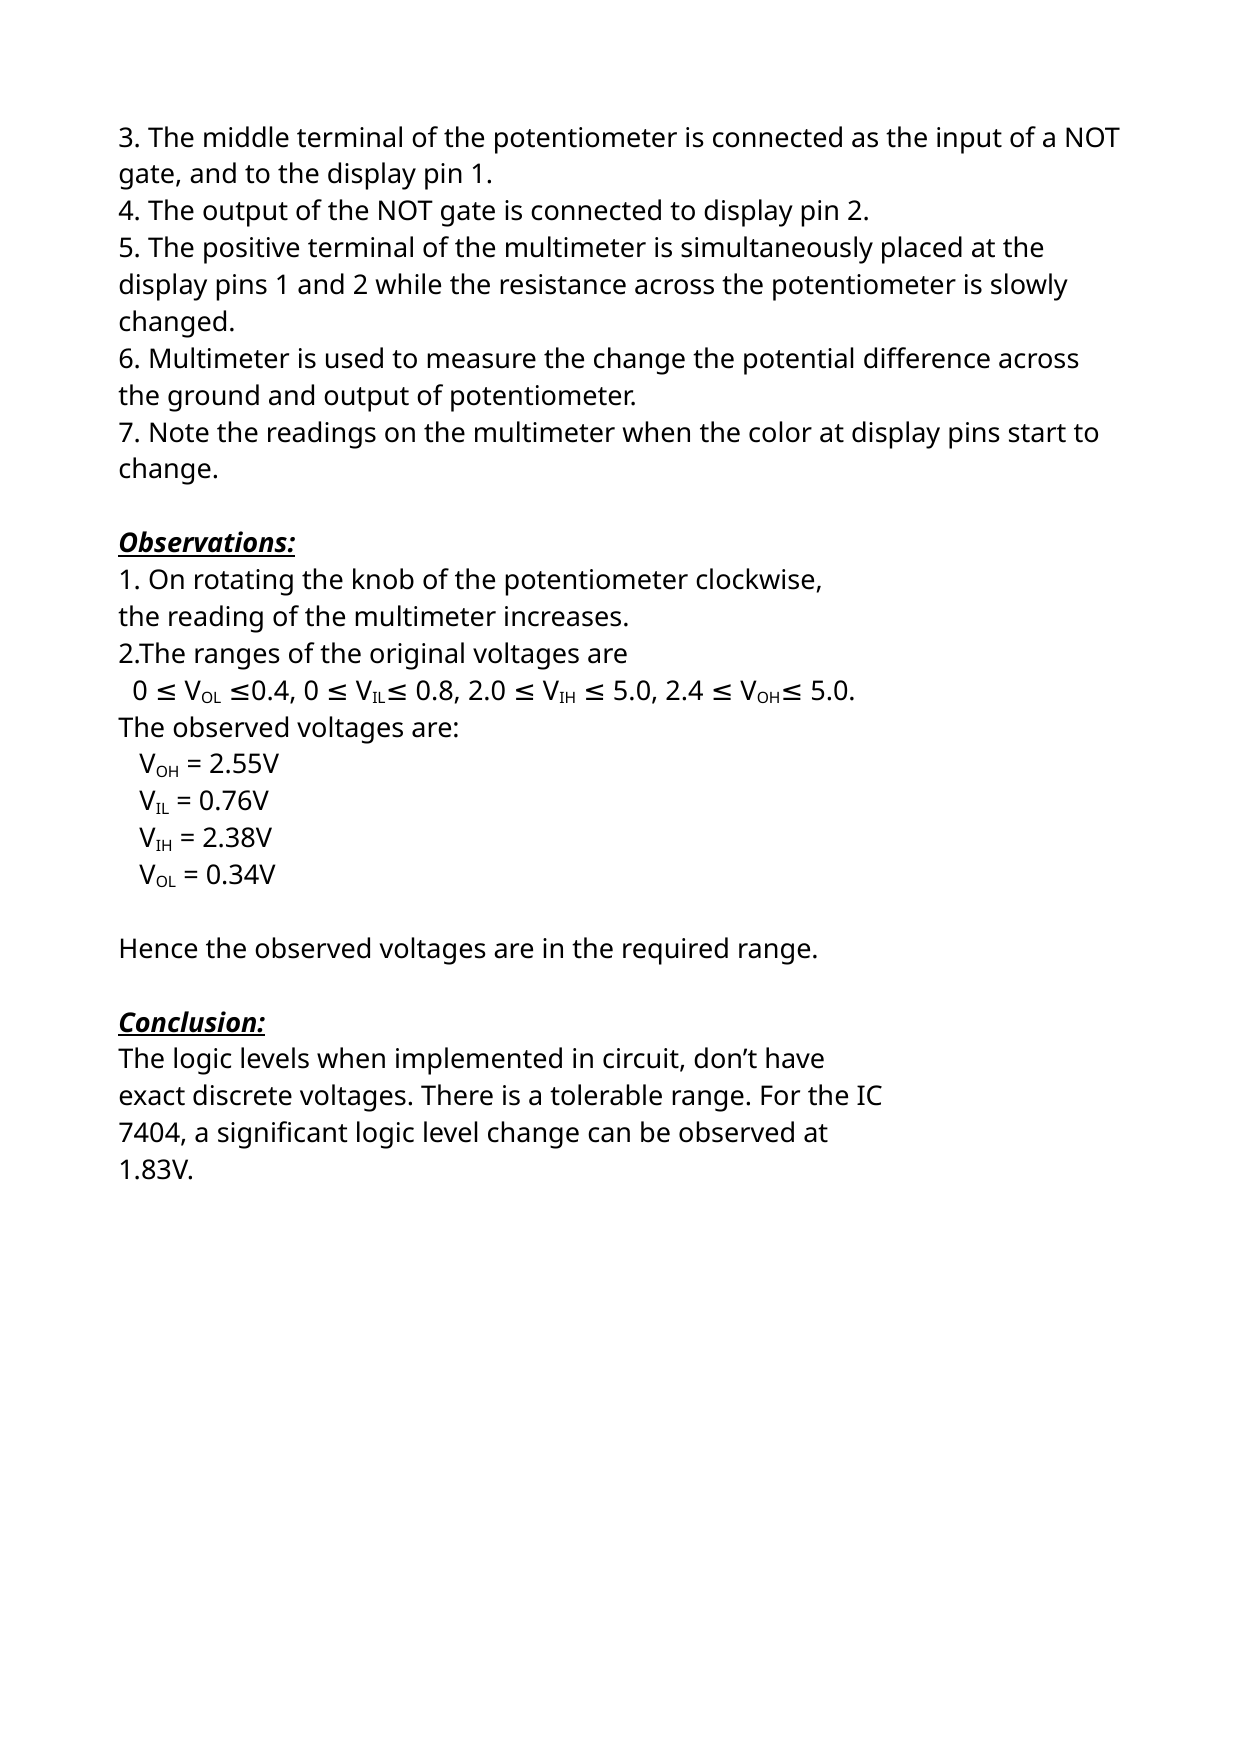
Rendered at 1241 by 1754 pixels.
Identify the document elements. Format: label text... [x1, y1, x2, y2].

text Conclusion: [118, 1003, 1122, 1040]
text 6. Multimeter is used to measure the change the potential difference across the ground and output of potentiometer. [118, 339, 1122, 413]
text The observed voltages are: [118, 708, 1122, 745]
text 2.The ranges of the original voltages are [118, 634, 1122, 671]
text 7. Note the readings on the multimeter when the color at display pins start to change. [118, 413, 1122, 487]
text 1.83V. [118, 1151, 1122, 1187]
text 1. On rotating the knob of the potentiometer clockwise, [118, 561, 1122, 597]
text VIL = 0.76V [118, 782, 1122, 819]
text 7404, a significant logic level change can be observed at [118, 1114, 1122, 1151]
text exact discrete voltages. There is a tolerable range. For the IC [118, 1077, 1122, 1114]
text VIH = 2.38V [118, 819, 1122, 856]
text VOL = 0.34V [118, 856, 1122, 892]
text The logic levels when implemented in circuit, don’t have [118, 1040, 1122, 1077]
text 3. The middle terminal of the potentiometer is connected as the input of a NOT gate, and to the display pin 1. [118, 118, 1122, 192]
text VOH = 2.55V [118, 745, 1122, 782]
text 4. The output of the NOT gate is connected to display pin 2. 5. The positive terminal of the multimeter is simultaneously placed at the display pins 1 and 2 while the resistance across the potentiometer is slowly changed. [118, 192, 1122, 339]
text Hence the observed voltages are in the required range. [118, 929, 1122, 966]
text Observations: [118, 524, 1122, 561]
text the reading of the multimeter increases. [118, 597, 1122, 634]
text 0 ≤ VOL ≤0.4, 0 ≤ VIL​≤ 0.8, 2.0 ≤ VIH ≤ 5.0, 2.4 ≤ VOH≤ 5.0. [118, 671, 1122, 708]
